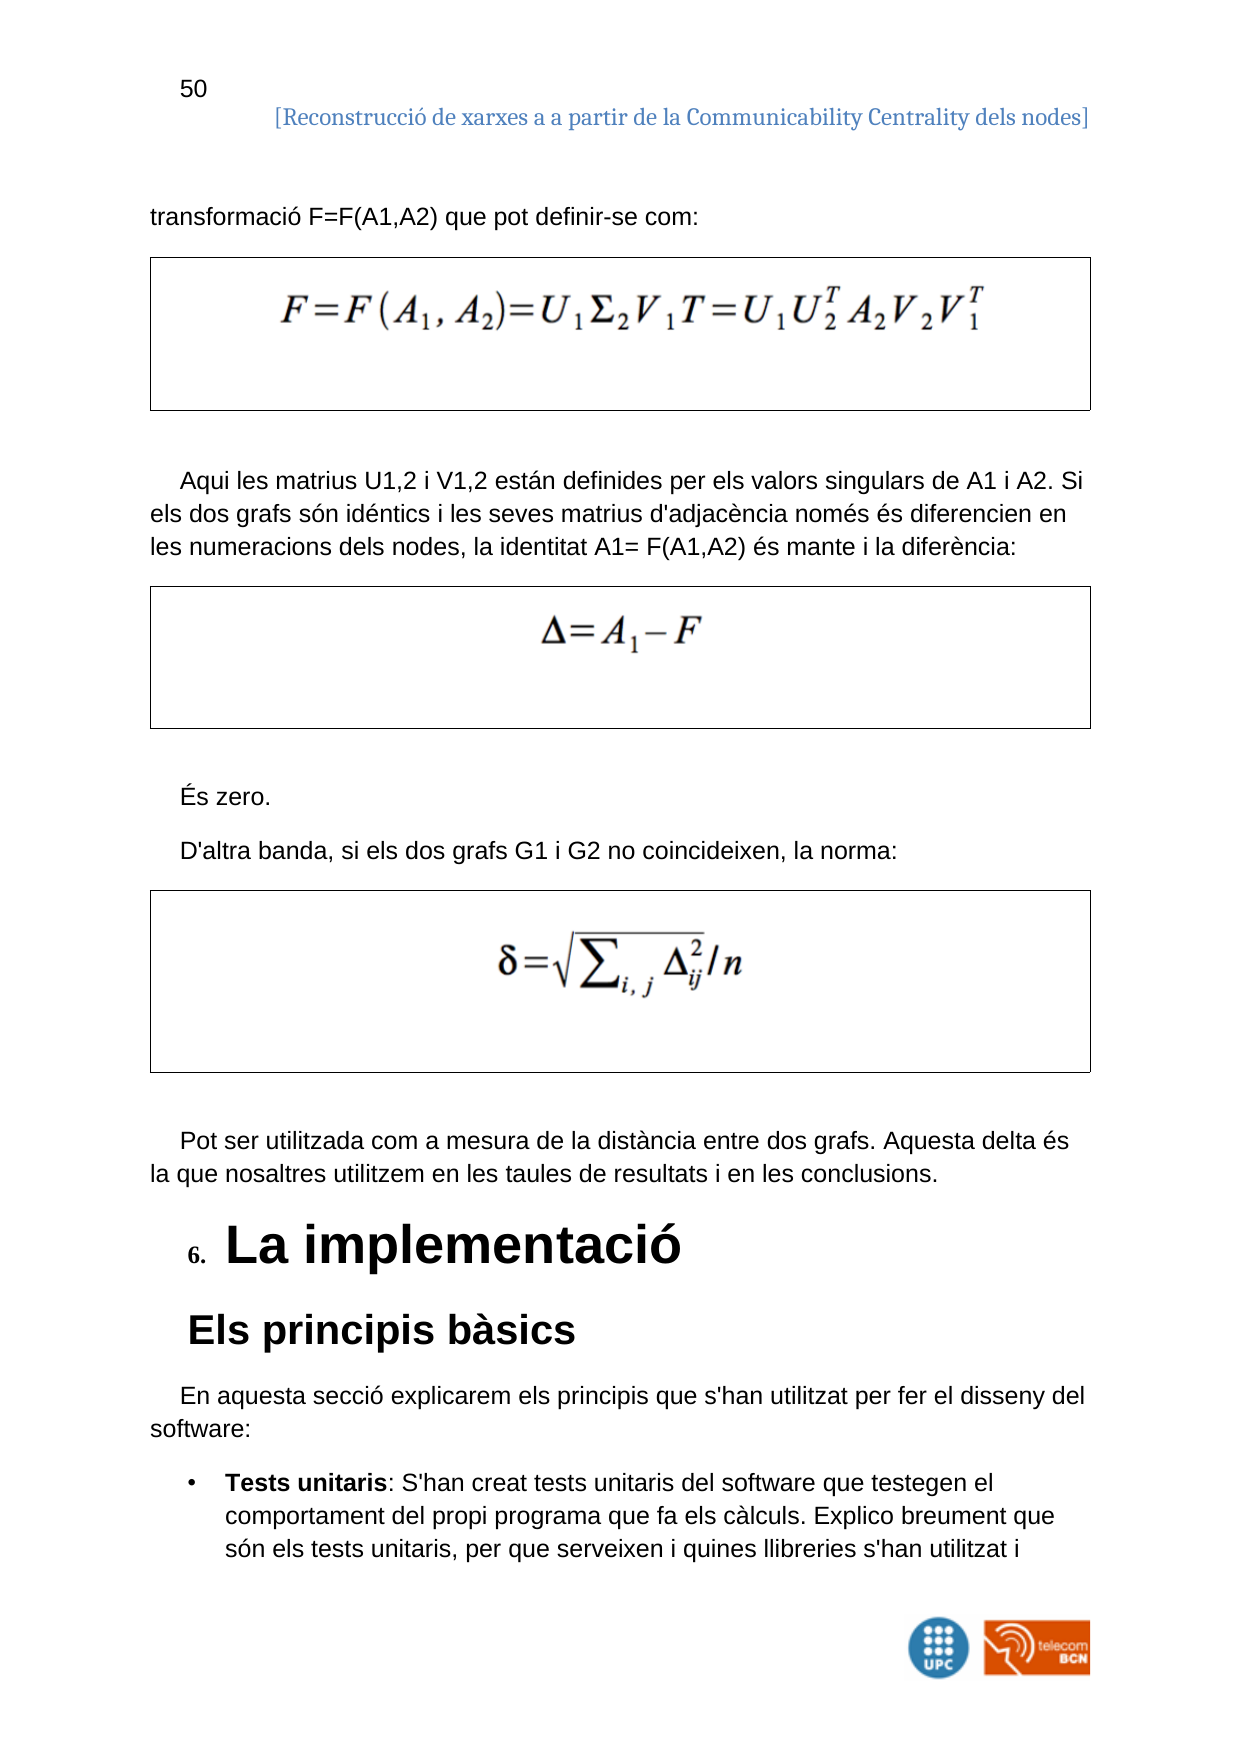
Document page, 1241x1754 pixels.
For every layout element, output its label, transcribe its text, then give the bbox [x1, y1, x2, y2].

subtitle La implementació [187, 1213, 1090, 1275]
picture [525, 591, 715, 669]
subtitle Els principis bàsics [187, 1305, 1090, 1353]
text D'altra banda, si els dos grafs G1 i G2 no coincideixen, la norma: [150, 836, 1090, 865]
table_header [151, 258, 1090, 410]
table_header [151, 1013, 1090, 1072]
text Aqui les matrius U1,2 i V1,2 están definides per els valors singulars de A1 i A2. Si els dos grafs són idéntics i les seves matrius d'adjacència només és diferencien en les numeracions dels nodes, la identitat A1= F(A1,A2) és mante i la diferència: [150, 466, 1090, 561]
table_header [151, 587, 1090, 728]
text Pot ser utilitzada com a mesura de la distància entre dos grafs. Aquesta delta és la que nosaltres utilitzem en les taules de resultats i en les conclusions. [150, 1126, 1090, 1188]
list Tests unitaris: S'han creat tests unitaris del software que testegen el comportament del propi programa que fa els càlculs. Explico breument que són els tests unitaris, per que serveixen i quines llibreries s'han utilitzat i [187, 1468, 1090, 1563]
text transformació F=F(A1,A2) que pot definir-se com: [150, 202, 1090, 230]
text És zero. [150, 782, 1090, 811]
table_header [151, 891, 1090, 1012]
picture [481, 895, 759, 1013]
picture [904, 1614, 1091, 1681]
picture [236, 263, 1004, 351]
text En aquesta secció explicarem els principis que s'han utilitzat per fer el disseny del software: [150, 1381, 1090, 1443]
